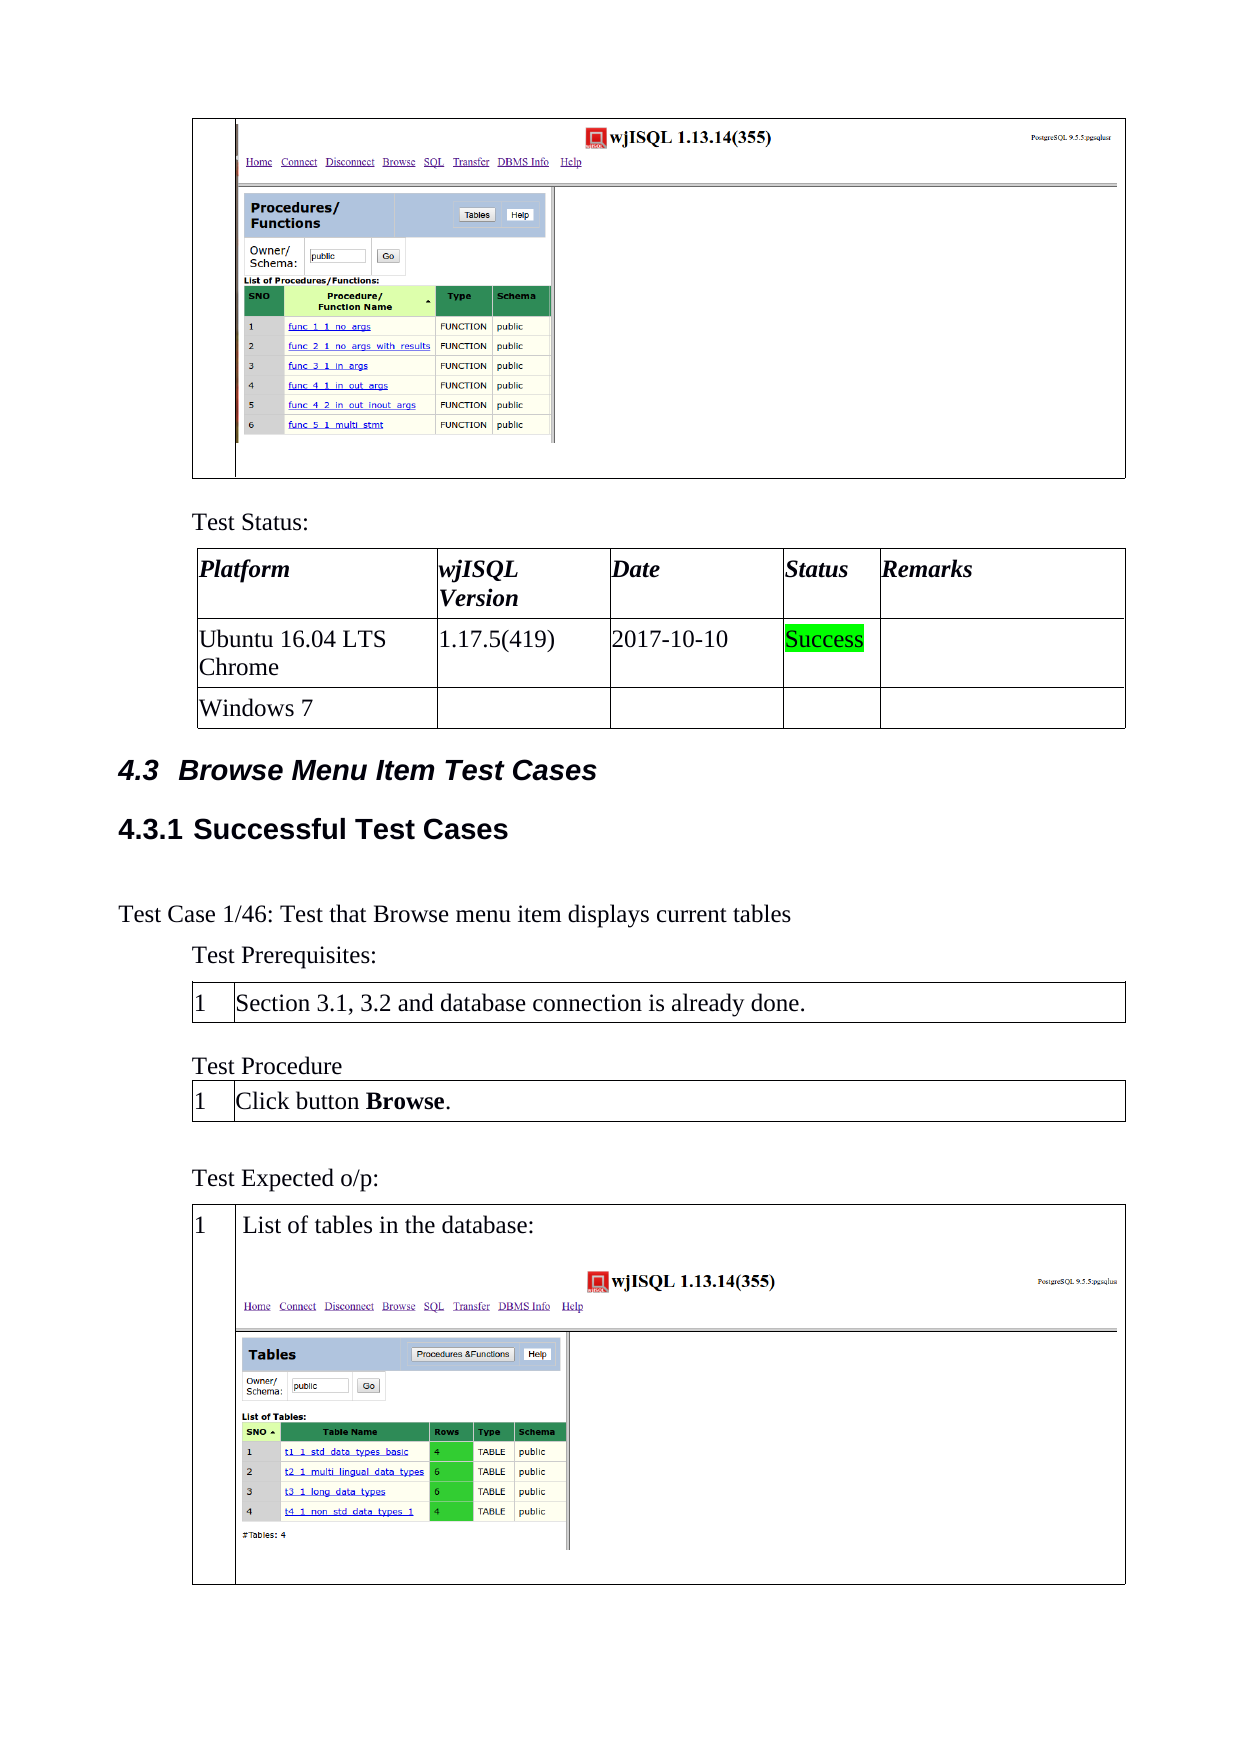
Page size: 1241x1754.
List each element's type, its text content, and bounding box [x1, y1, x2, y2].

table_cell Windows 7 [198, 688, 437, 728]
table_cell [784, 688, 880, 728]
picture [236, 1267, 1117, 1550]
table_cell Success [784, 619, 880, 687]
subtitle Browse Menu Item Test Cases [118, 753, 1122, 787]
table_cell [881, 687, 1125, 728]
table_cell 1.17.5(419) [438, 619, 610, 687]
table_header wjISQL Version [438, 549, 610, 617]
table_header Click button Browse. [235, 1081, 1125, 1121]
text Test Procedure [118, 1051, 1122, 1080]
subtitle Successful Test Cases [118, 812, 1122, 845]
table_header [236, 119, 1125, 477]
table_header Status [784, 549, 880, 617]
table_header Section 3.1, 3.2 and database connection is already done. [235, 983, 1125, 1022]
table_header Remarks [881, 549, 1125, 617]
table_header 1 [193, 1205, 235, 1584]
text Test Expected o/p: [118, 1163, 1122, 1191]
text Test Status: [118, 507, 1122, 535]
picture [236, 124, 1117, 443]
table_cell [438, 688, 610, 728]
table_header Platform [198, 549, 437, 617]
table_cell [611, 688, 783, 728]
text Test Prerequisites: [118, 940, 1122, 969]
table_cell [881, 618, 1125, 687]
table_header [193, 119, 235, 477]
table_header List of tables in the database: [236, 1205, 1125, 1584]
text Test Case 1/46: Test that Browse menu item displays current tables [118, 899, 1122, 928]
table_header 1 [193, 1081, 234, 1121]
table_header 1 [193, 983, 234, 1022]
table_header Date [611, 549, 783, 617]
table_cell Ubuntu 16.04 LTS Chrome [198, 619, 437, 687]
table_cell 2017-10-10 [611, 619, 783, 687]
